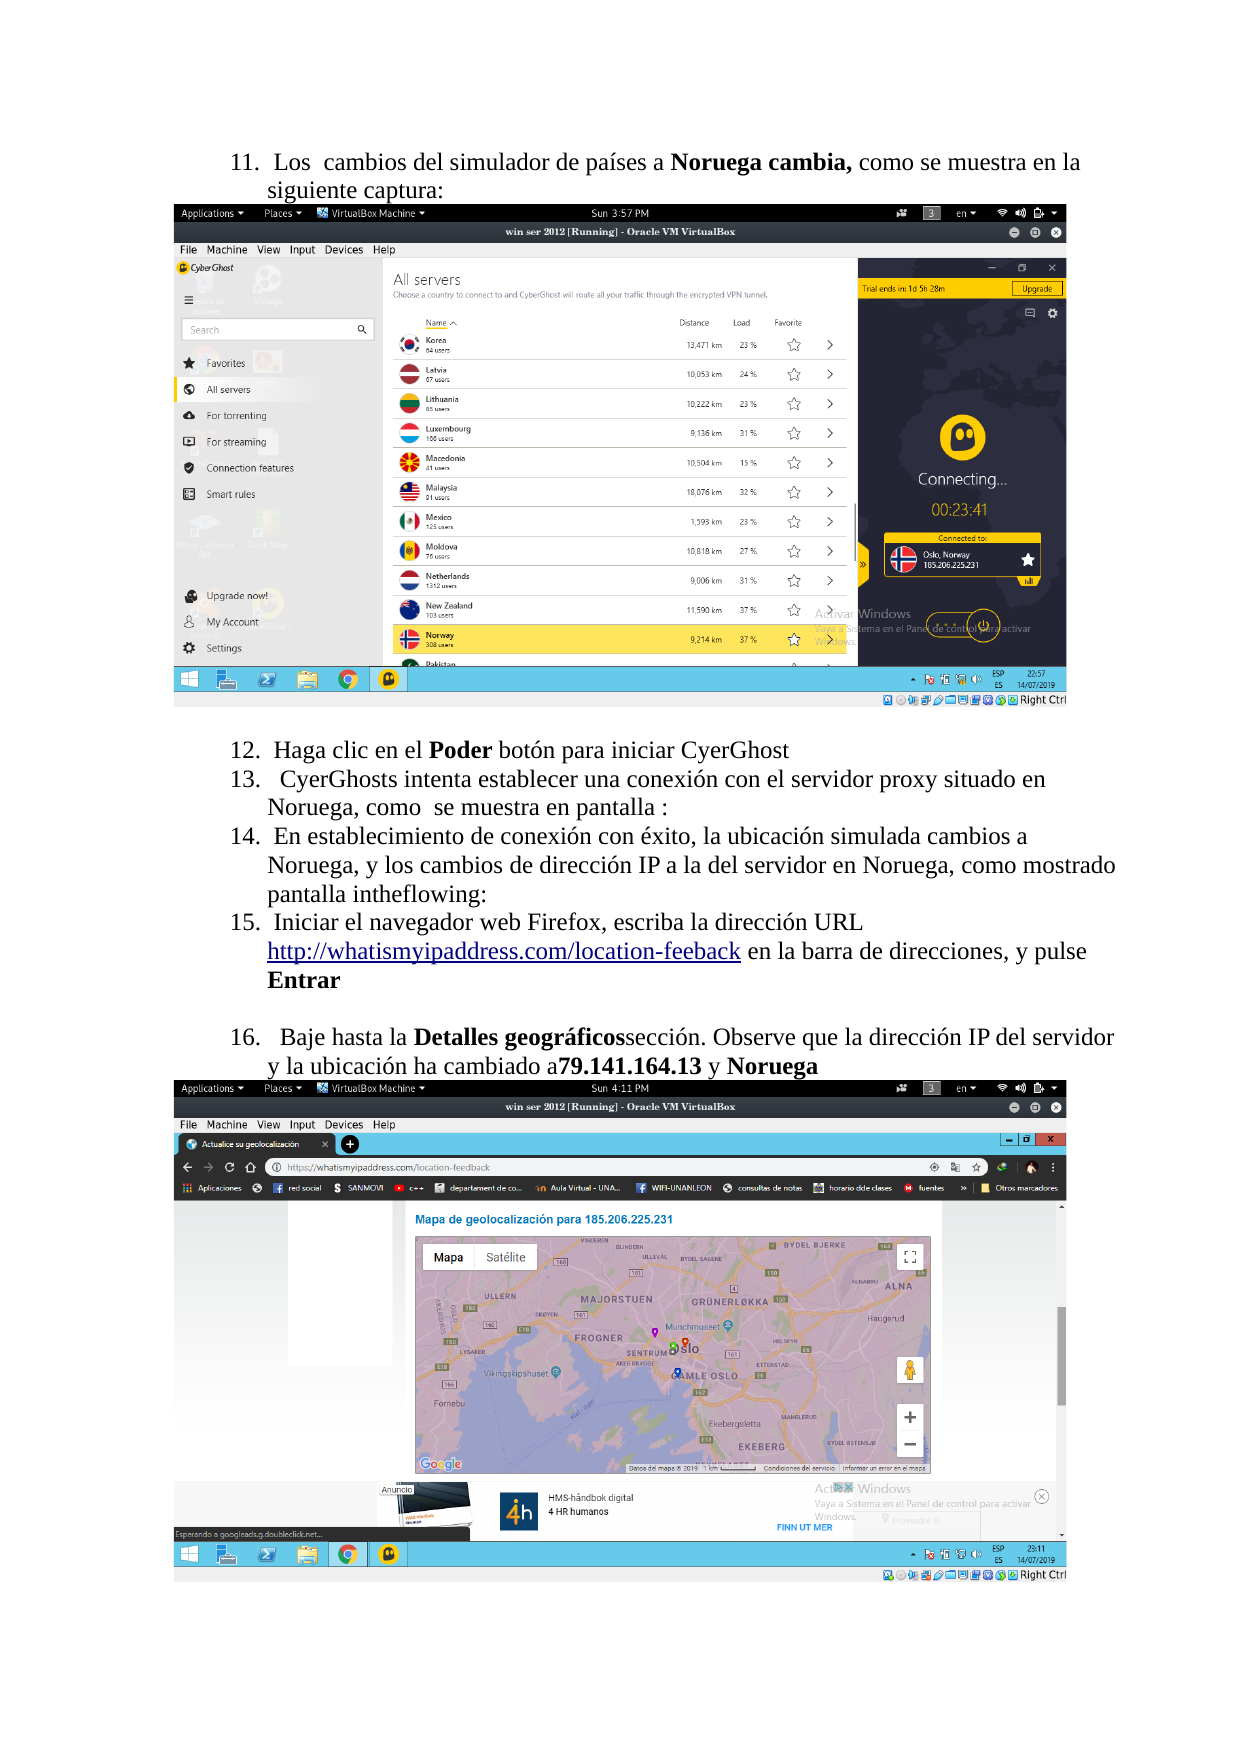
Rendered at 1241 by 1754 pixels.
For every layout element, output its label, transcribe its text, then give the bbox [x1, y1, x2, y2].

picture [173, 1080, 1067, 1582]
list Los cambios del simulador de países a Noruega cambia, como se muestra en la siguiente captura: [229, 147, 1122, 204]
list CyerGhosts intenta establecer una conexión con el servidor proxy situado en Noruega, como se muestra en pantalla : [229, 764, 1122, 821]
list Iniciar el navegador web Firefox, escriba la dirección URL http://whatismyipaddress.com/location-feeback en la barra de direcciones, y pulse Entrar [229, 907, 1122, 994]
list Baje hasta la Detalles geográficossección. Observe que la dirección IP del servidor y la ubicación ha cambiado a79.141.164.13 y Noruega [229, 1022, 1122, 1080]
picture [173, 204, 1067, 707]
list En establecimiento de conexión con éxito, la ubicación simulada cambios a Noruega, y los cambios de dirección IP a la del servidor en Noruega, como mostrado pantalla intheflowing: [229, 821, 1122, 907]
list Haga clic en el Poder botón para iniciar CyerGhost [229, 735, 1122, 764]
